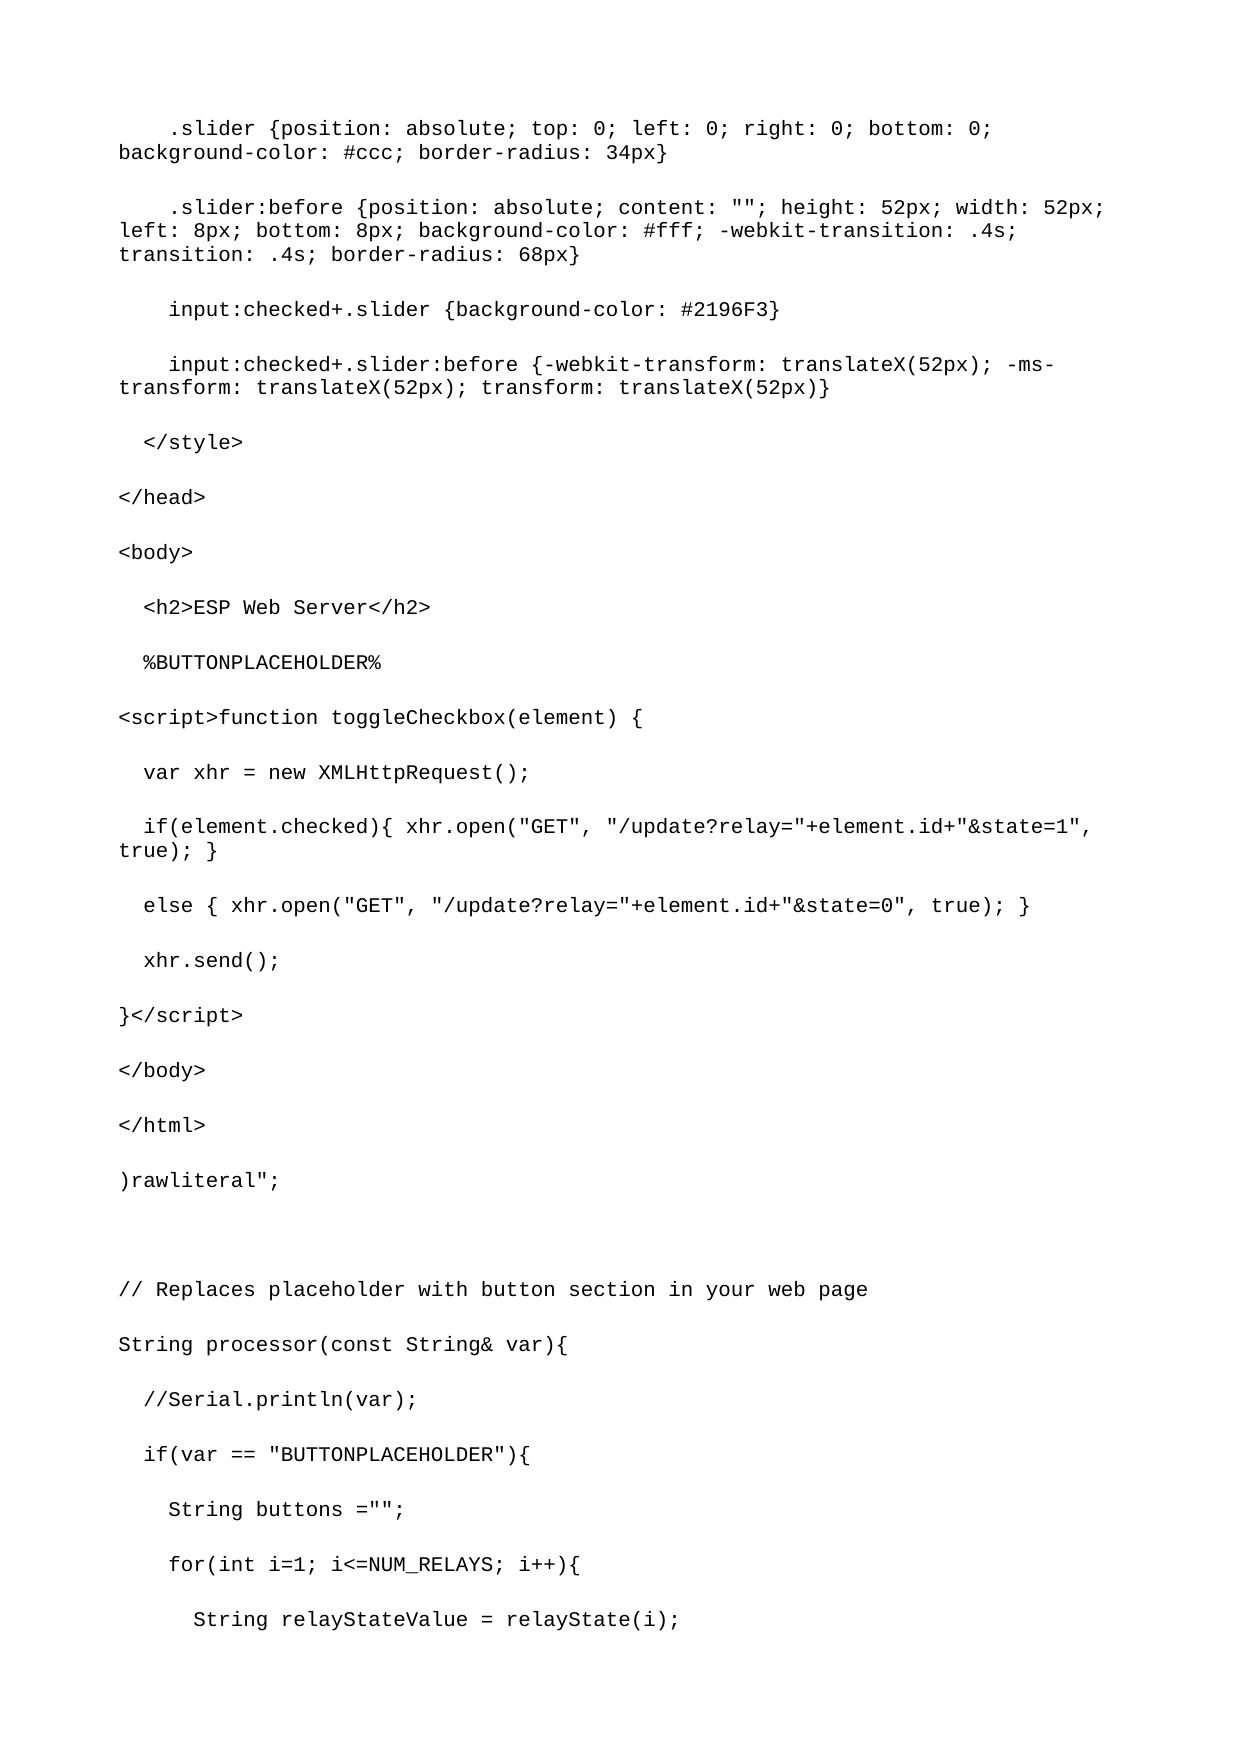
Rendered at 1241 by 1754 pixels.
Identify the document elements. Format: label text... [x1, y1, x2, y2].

text String processor(const String& var){ [118, 1334, 1122, 1358]
text if(var == "BUTTONPLACEHOLDER"){ [118, 1444, 1122, 1468]
text </body> [118, 1060, 1122, 1083]
text <body> [118, 542, 1122, 566]
text // Replaces placeholder with button section in your web page [118, 1279, 1122, 1303]
text .slider:before {position: absolute; content: ""; height: 52px; width: 52px; left: 8px; bottom: 8px; background-color: #fff; -webkit-transition: .4s; transition: .4s; border-radius: 68px} [118, 197, 1122, 268]
text //Serial.println(var); [118, 1389, 1122, 1413]
text if(element.checked){ xhr.open("GET", "/update?relay="+element.id+"&state=1", true); } [118, 817, 1122, 864]
text String buttons =""; [118, 1499, 1122, 1523]
text <h2>ESP Web Server</h2> [118, 597, 1122, 621]
text String relayStateValue = relayState(i); [118, 1609, 1122, 1632]
text input:checked+.slider:before {-webkit-transform: translateX(52px); -ms-transform: translateX(52px); transform: translateX(52px)} [118, 354, 1122, 401]
text var xhr = new XMLHttpRequest(); [118, 762, 1122, 785]
text </style> [118, 432, 1122, 456]
text }</script> [118, 1005, 1122, 1028]
text <script>function toggleCheckbox(element) { [118, 707, 1122, 730]
text input:checked+.slider {background-color: #2196F3} [118, 299, 1122, 322]
text </html> [118, 1115, 1122, 1138]
text xhr.send(); [118, 950, 1122, 974]
text else { xhr.open("GET", "/update?relay="+element.id+"&state=0", true); } [118, 895, 1122, 919]
text for(int i=1; i<=NUM_RELAYS; i++){ [118, 1554, 1122, 1577]
text %BUTTONPLACEHOLDER% [118, 652, 1122, 676]
text .slider {position: absolute; top: 0; left: 0; right: 0; bottom: 0; background-color: #ccc; border-radius: 34px} [118, 118, 1122, 165]
text </head> [118, 487, 1122, 511]
text )rawliteral"; [118, 1169, 1122, 1193]
